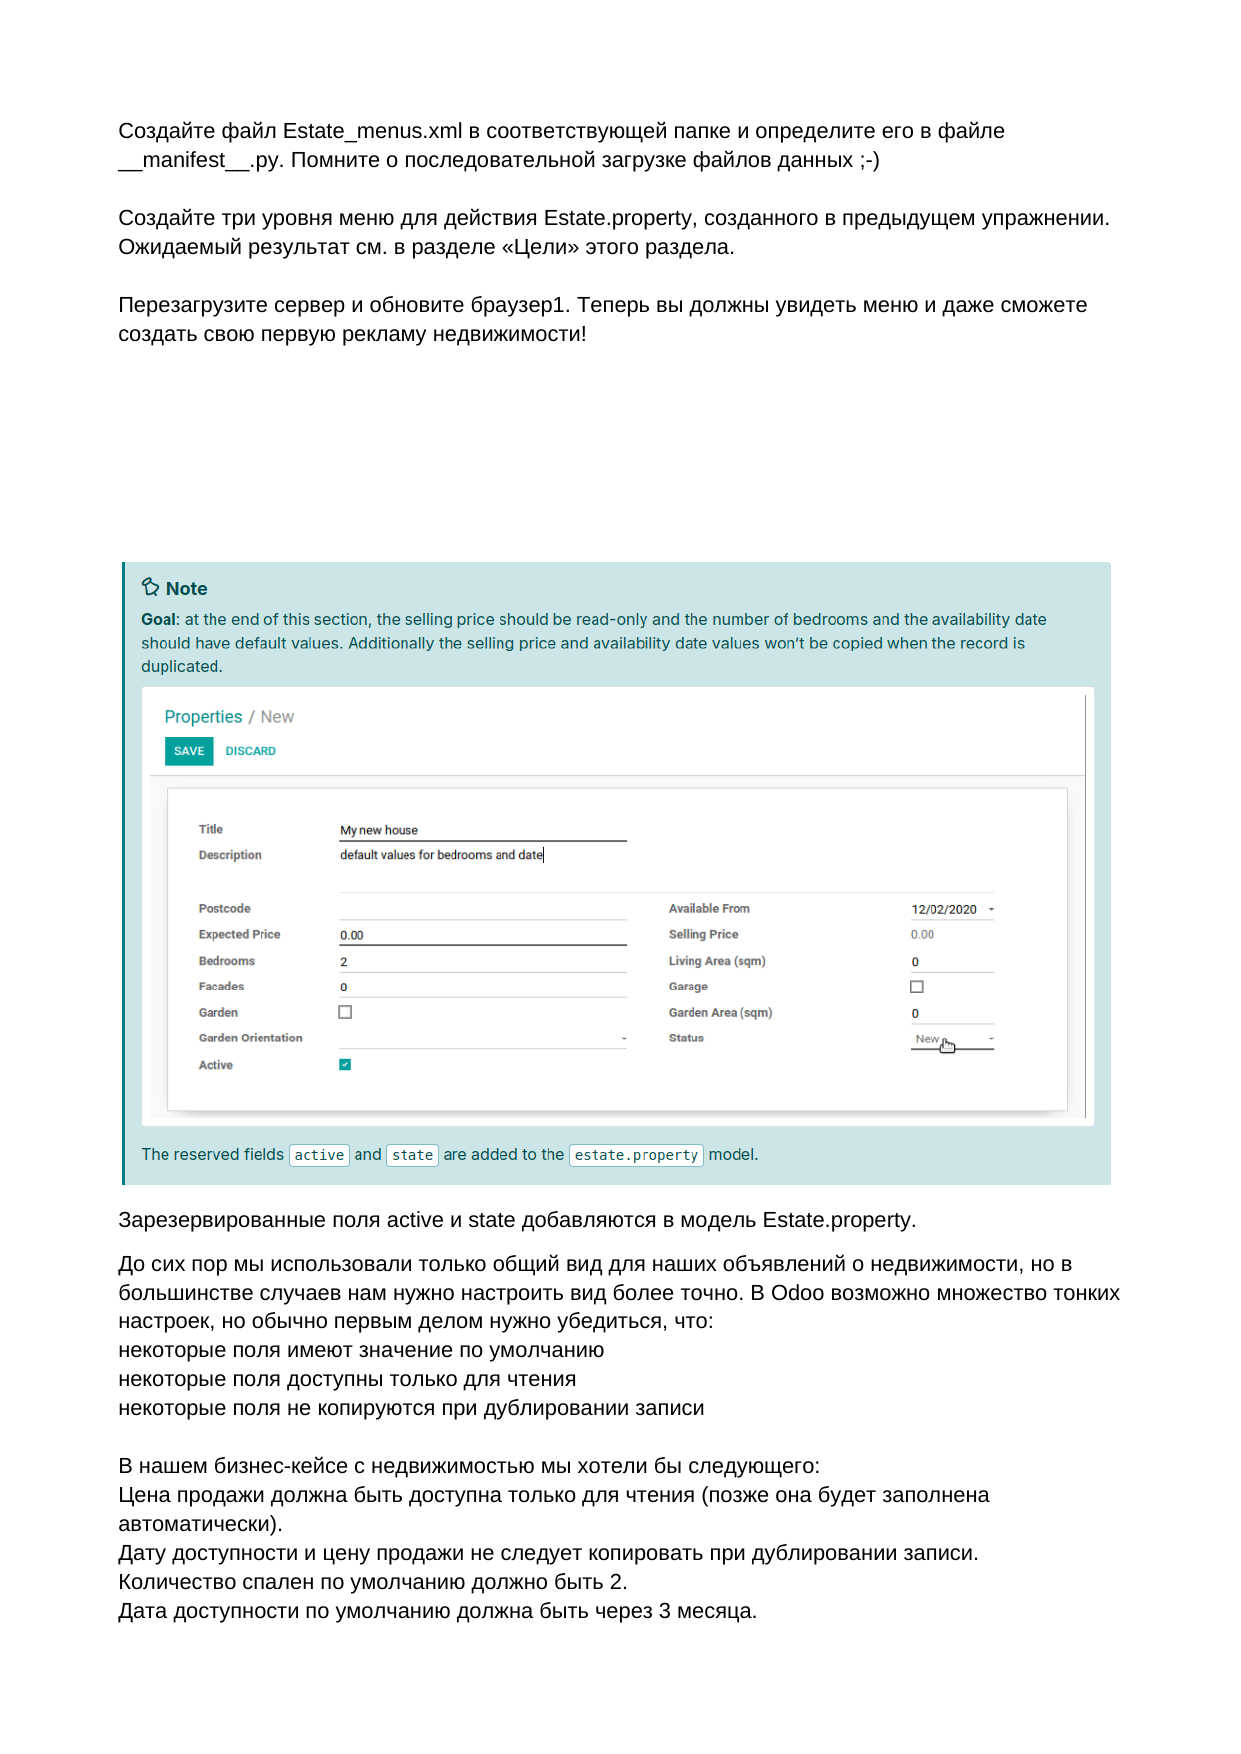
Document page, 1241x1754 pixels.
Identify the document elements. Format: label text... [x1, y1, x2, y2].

text Зарезервированные поля active и state добавляются в модель Estate.property. [118, 1185, 1122, 1232]
text До сих пор мы использовали только общий вид для наших объявлений о недвижимости, но в большинстве случаев нам нужно настроить вид более точно. В Odoo возможно множество тонких настроек, но обычно первым делом нужно убедиться, что: некоторые поля имеют значение по умолчанию некоторые поля доступны только для чтения некоторые поля не копируются при дублировании записи В нашем бизнес-кейсе с недвижимостью мы хотели бы следующего: Цена продажи должна быть доступна только для чтения (позже она будет заполнена автоматически). Дату доступности и цену продажи не следует копировать при дублировании записи. Количество спален по умолчанию должно быть 2. Дата доступности по умолчанию должна быть через 3 месяца. [118, 1251, 1122, 1623]
text Создайте файл Estate_menus.xml в соответствующей папке и определите его в файле __manifest__.py. Помните о последовательной загрузке файлов данных ;-) Создайте три уровня меню для действия Estate.property, созданного в предыдущем упражнении. Ожидаемый результат см. в разделе «Цели» этого раздела. Перезагрузите сервер и обновите браузер1. Теперь вы должны увидеть меню и даже сможете создать свою первую рекламу недвижимости! [118, 118, 1122, 346]
picture [118, 551, 1123, 1185]
